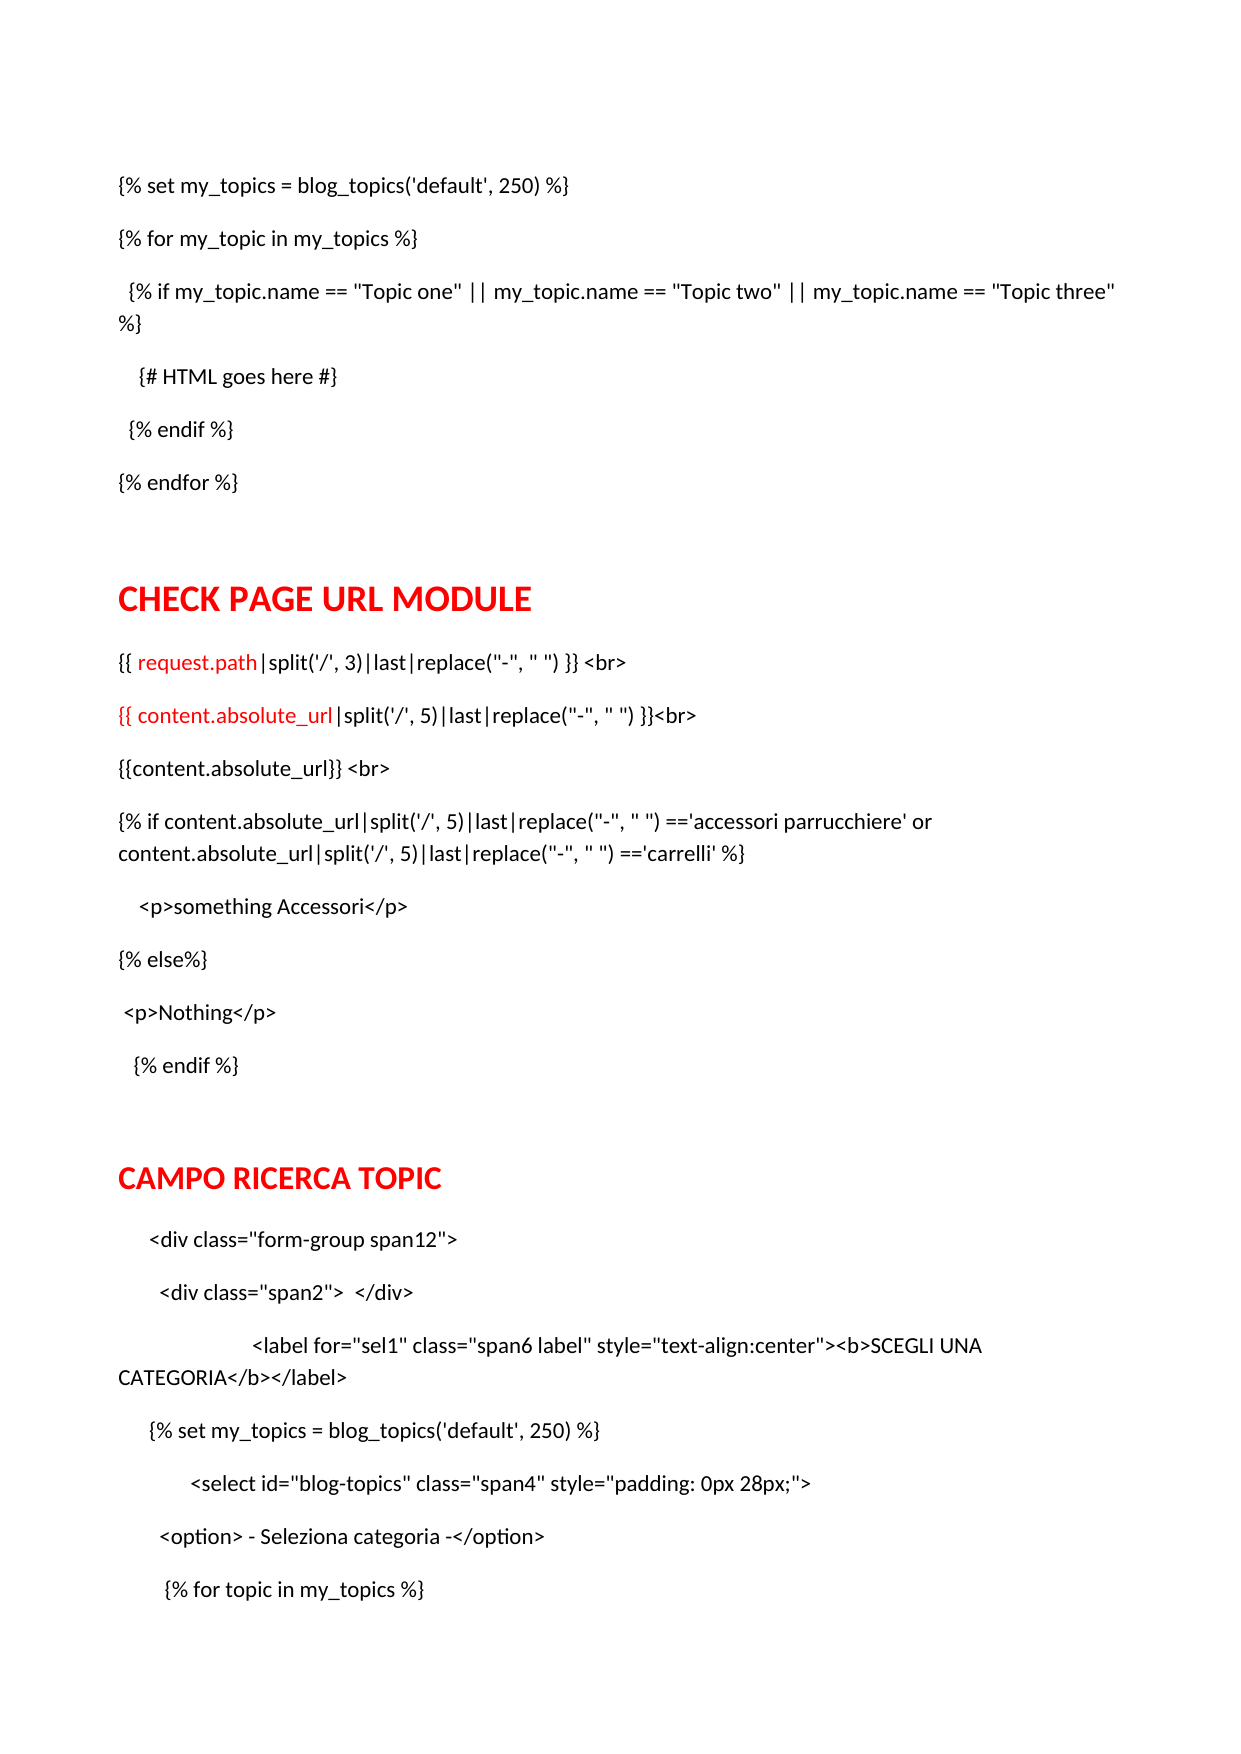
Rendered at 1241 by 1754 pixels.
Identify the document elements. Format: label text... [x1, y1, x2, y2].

text <p>something Accessori</p> [118, 892, 1122, 920]
text CAMPO RICERCA TOPIC [118, 1157, 1122, 1198]
text {% for topic in my_topics %} [118, 1575, 1122, 1603]
text {% endif %} [118, 415, 1122, 443]
text <option> - Seleziona categoria -</option> [118, 1522, 1122, 1550]
text {% set my_topics = blog_topics('default', 250) %} [118, 171, 1122, 199]
text {{content.absolute_url}} <br> [118, 754, 1122, 782]
text {% if content.absolute_url|split('/', 5)|last|replace("-", " ") =='accessori parrucchiere' or content.absolute_url|split('/', 5)|last|replace("-", " ") =='carrelli' %} [118, 807, 1122, 867]
text {# HTML goes here #} [118, 362, 1122, 390]
text {% else%} [118, 945, 1122, 973]
text {% endif %} [118, 1051, 1122, 1079]
text {% set my_topics = blog_topics('default', 250) %} [118, 1416, 1122, 1444]
text <p>Nothing</p> [118, 998, 1122, 1026]
text <div class="form-group span12"> [118, 1225, 1122, 1253]
text CHECK PAGE URL MODULE [118, 574, 1122, 620]
text {{ request.path|split('/', 3)|last|replace("-", " ") }} <br> [118, 648, 1122, 676]
text {% for my_topic in my_topics %} [118, 224, 1122, 252]
text <div class="span2"> </div> [118, 1278, 1122, 1306]
text <select id="blog-topics" class="span4" style="padding: 0px 28px;"> [118, 1469, 1122, 1497]
text {{ content.absolute_url|split('/', 5)|last|replace("-", " ") }}<br> [118, 701, 1122, 729]
text {% if my_topic.name == "Topic one" || my_topic.name == "Topic two" || my_topic.name == "Topic three" %} [118, 277, 1122, 337]
text <label for="sel1" class="span6 label" style="text-align:center"><b>SCEGLI UNA CATEGORIA</b></label> [118, 1331, 1122, 1391]
text {% endfor %} [118, 468, 1122, 496]
